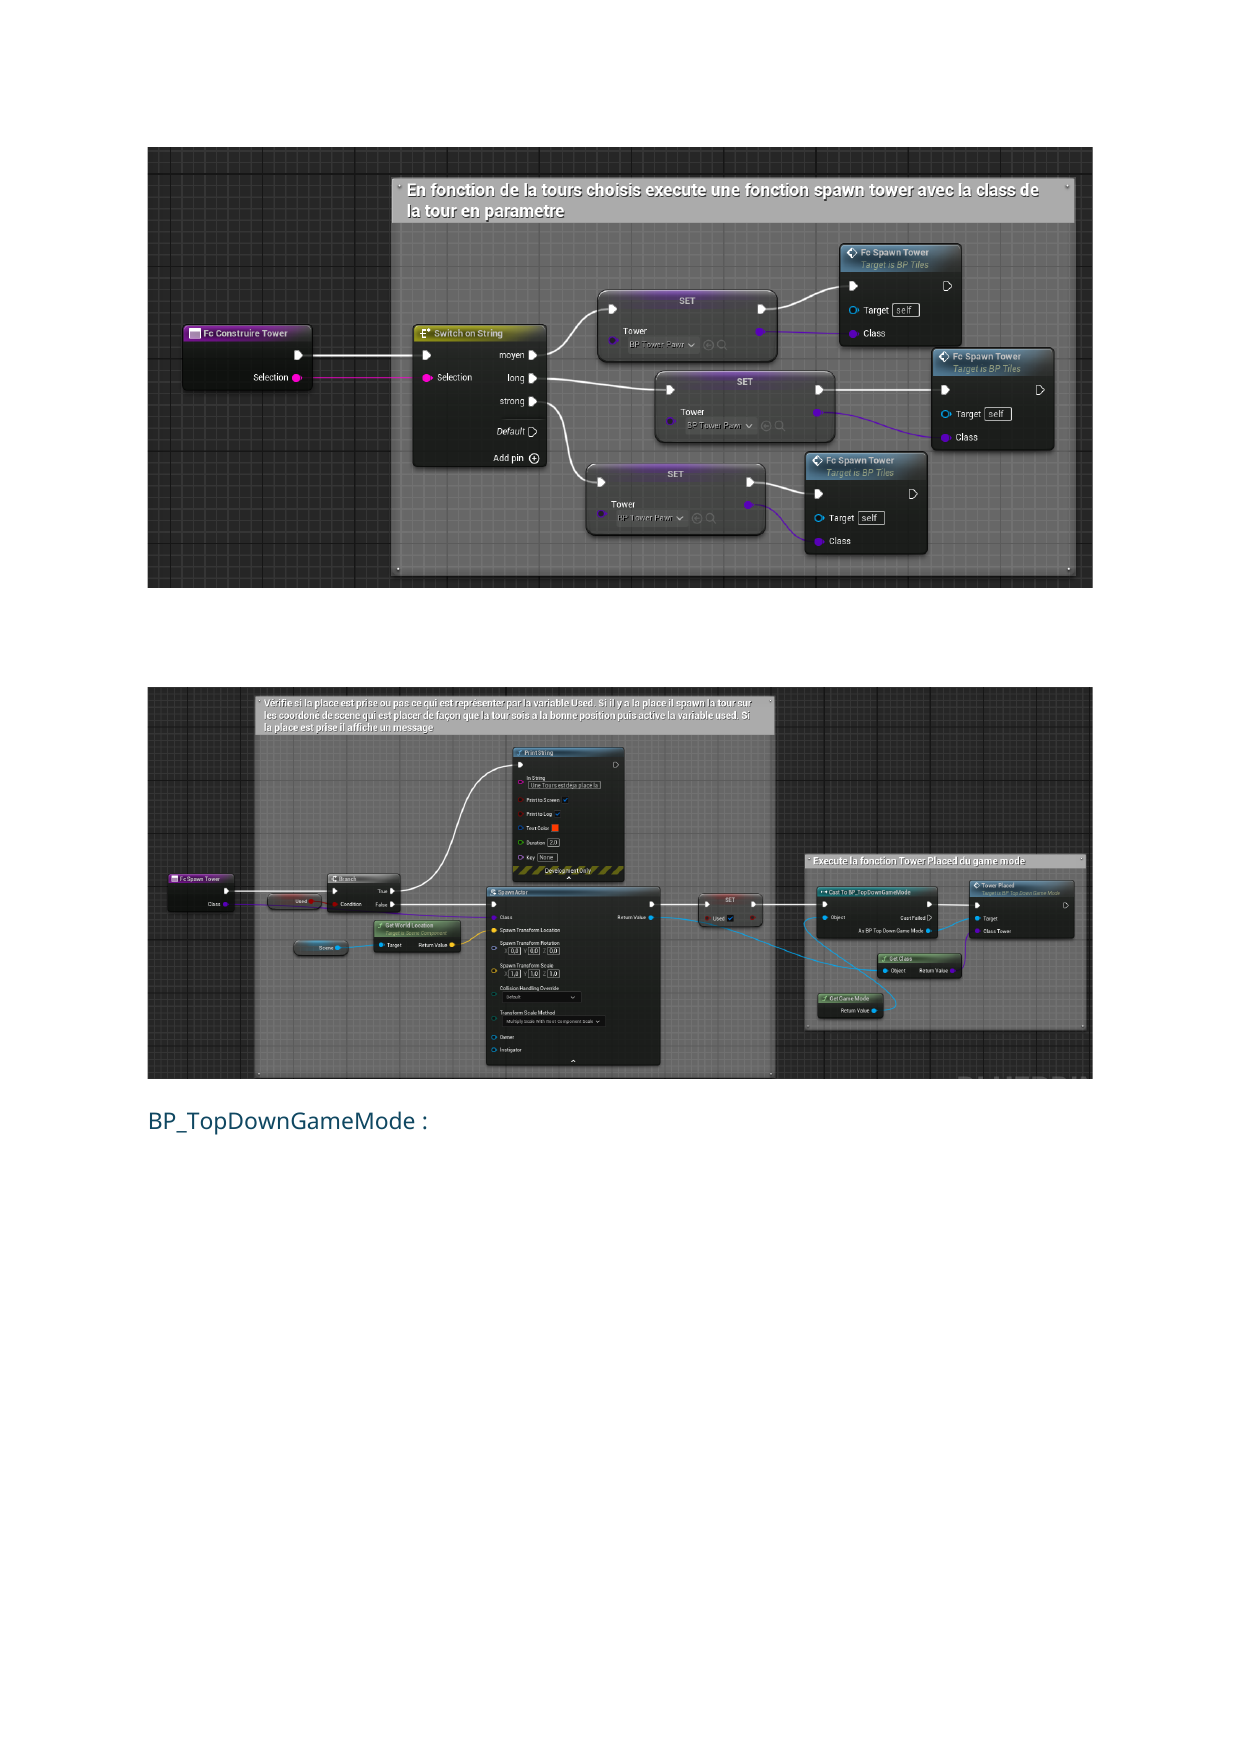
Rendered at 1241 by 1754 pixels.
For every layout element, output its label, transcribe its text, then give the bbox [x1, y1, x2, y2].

subtitle BP_TopDownGameMode : [148, 1105, 1093, 1137]
